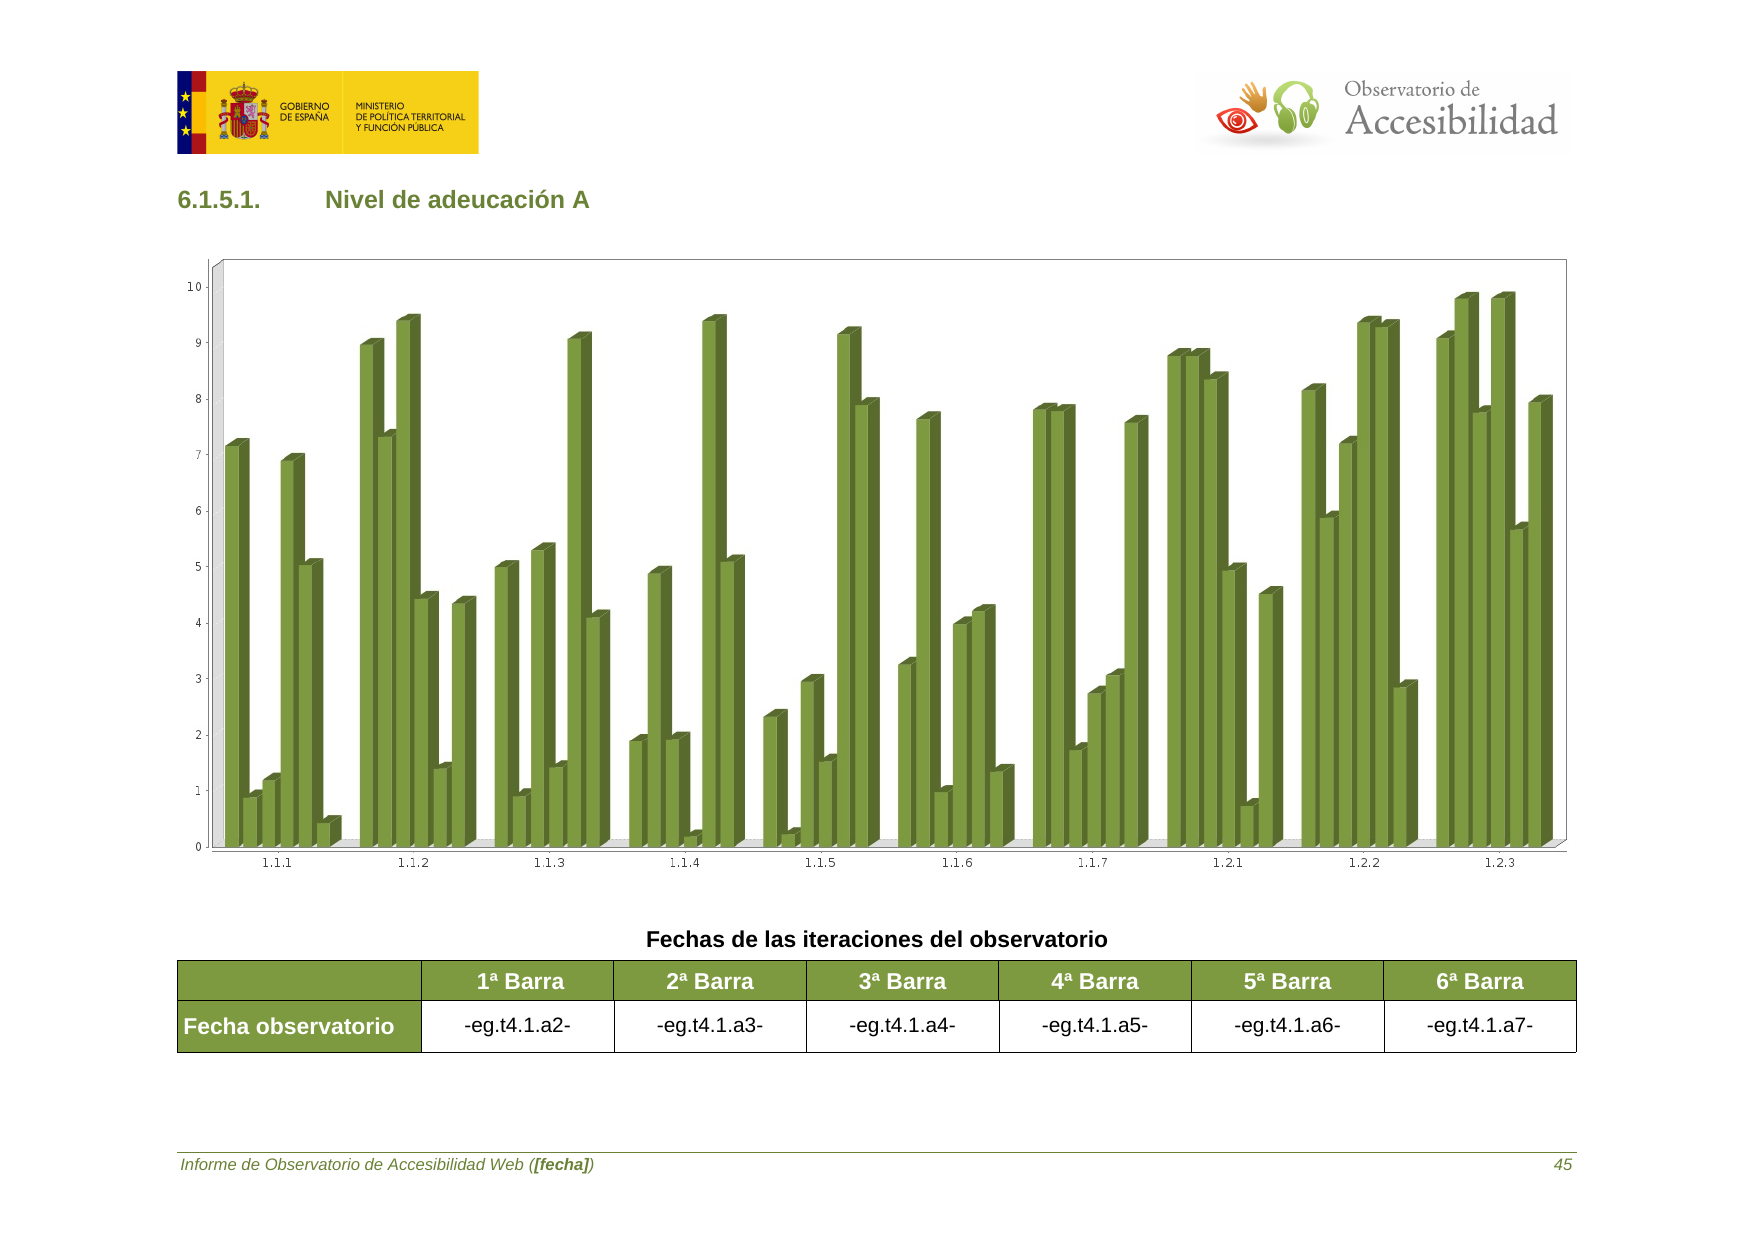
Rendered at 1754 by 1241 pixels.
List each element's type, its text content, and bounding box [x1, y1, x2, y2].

table_header 6ª Barra [1384, 961, 1576, 1000]
table_header 5ª Barra [1192, 961, 1383, 1000]
subtitle Nivel de adeucación A [177, 185, 1577, 214]
table_cell -eg.t4.1.a2- [422, 1001, 614, 1052]
table_header 3ª Barra [807, 961, 998, 1000]
text Fechas de las iteraciones del observatorio [177, 926, 1577, 952]
table_cell -eg.t4.1.a6- [1192, 1001, 1384, 1052]
table_cell -eg.t4.1.a7- [1385, 1001, 1576, 1052]
picture [177, 71, 479, 154]
table_cell -eg.t4.1.a3- [615, 1001, 806, 1052]
picture [1196, 72, 1572, 154]
table_header 2ª Barra [614, 961, 806, 1000]
picture [177, 250, 1577, 875]
table_cell -eg.t4.1.a5- [1000, 1001, 1191, 1052]
table_cell -eg.t4.1.a4- [807, 1001, 999, 1052]
table_cell Fecha observatorio [178, 1001, 421, 1052]
table_header [178, 961, 421, 1000]
table_header 4ª Barra [999, 961, 1191, 1000]
table_header 1ª Barra [422, 961, 613, 1000]
